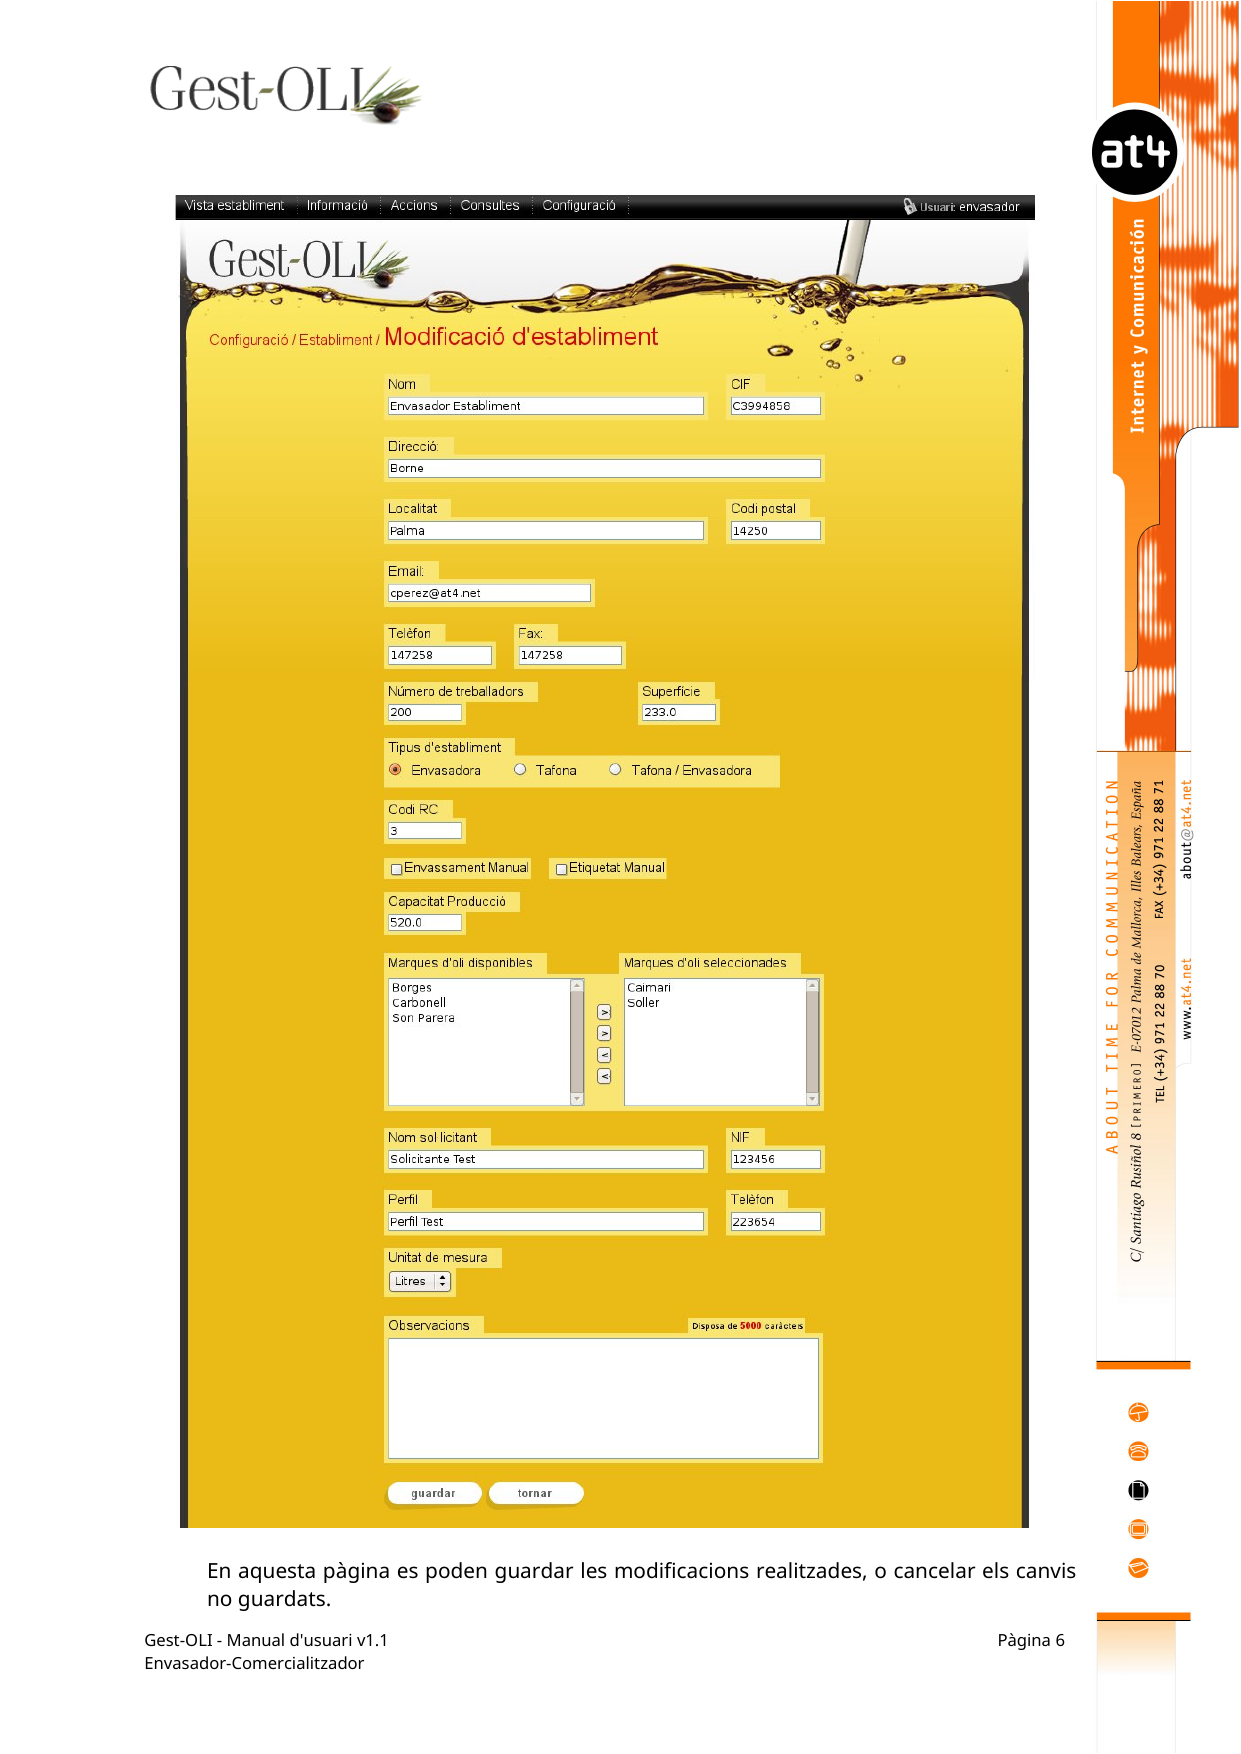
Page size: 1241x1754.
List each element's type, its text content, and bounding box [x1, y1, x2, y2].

picture [1085, 1, 1239, 1753]
text En aquesta pàgina es poden guardar les modificacions realitzades, o cancelar els canvis no guardats. [207, 1556, 1078, 1613]
picture [149, 66, 423, 126]
picture [175, 195, 1035, 1528]
